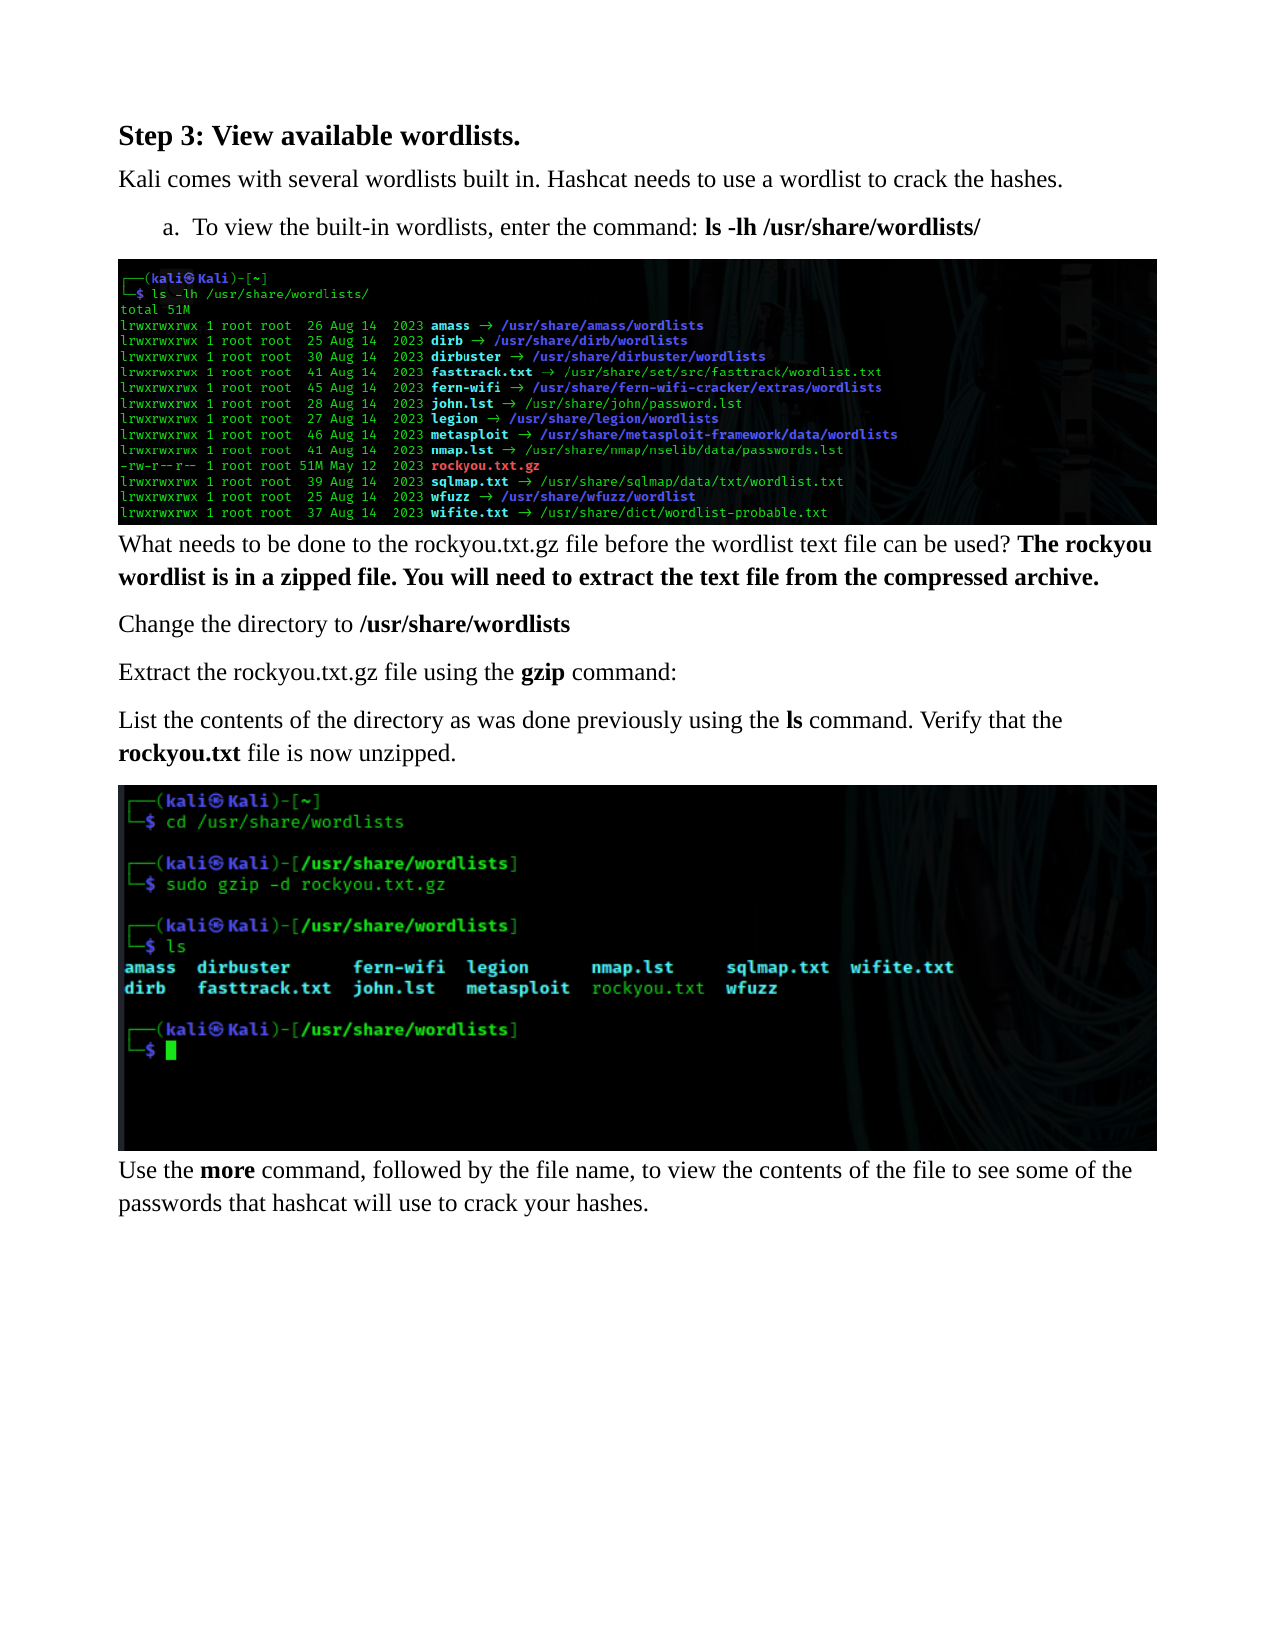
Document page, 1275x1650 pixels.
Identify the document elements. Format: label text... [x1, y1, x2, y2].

text Change the directory to /usr/share/wordlists [118, 609, 1157, 638]
text Extract the rockyou.txt.gz file using the gzip command: [118, 657, 1157, 686]
subtitle Step 3: View available wordlists. [118, 118, 1157, 152]
text What needs to be done to the rockyou.txt.gz file before the wordlist text file can be used? The rockyou wordlist is in a zipped file. You will need to extract the text file from the compressed archive. [118, 525, 1157, 591]
list To view the built-in wordlists, enter the command: ls -lh /usr/share/wordlists/ [162, 212, 1157, 241]
picture [118, 259, 1157, 525]
text Kali comes with several wordlists built in. Hashcat needs to use a wordlist to crack the hashes. [118, 164, 1157, 193]
picture [118, 785, 1157, 1151]
text Use the more command, followed by the file name, to view the contents of the file to see some of the passwords that hashcat will use to crack your hashes. [118, 1151, 1157, 1217]
text List the contents of the directory as was done previously using the ls command. Verify that the rockyou.txt file is now unzipped. [118, 705, 1157, 766]
